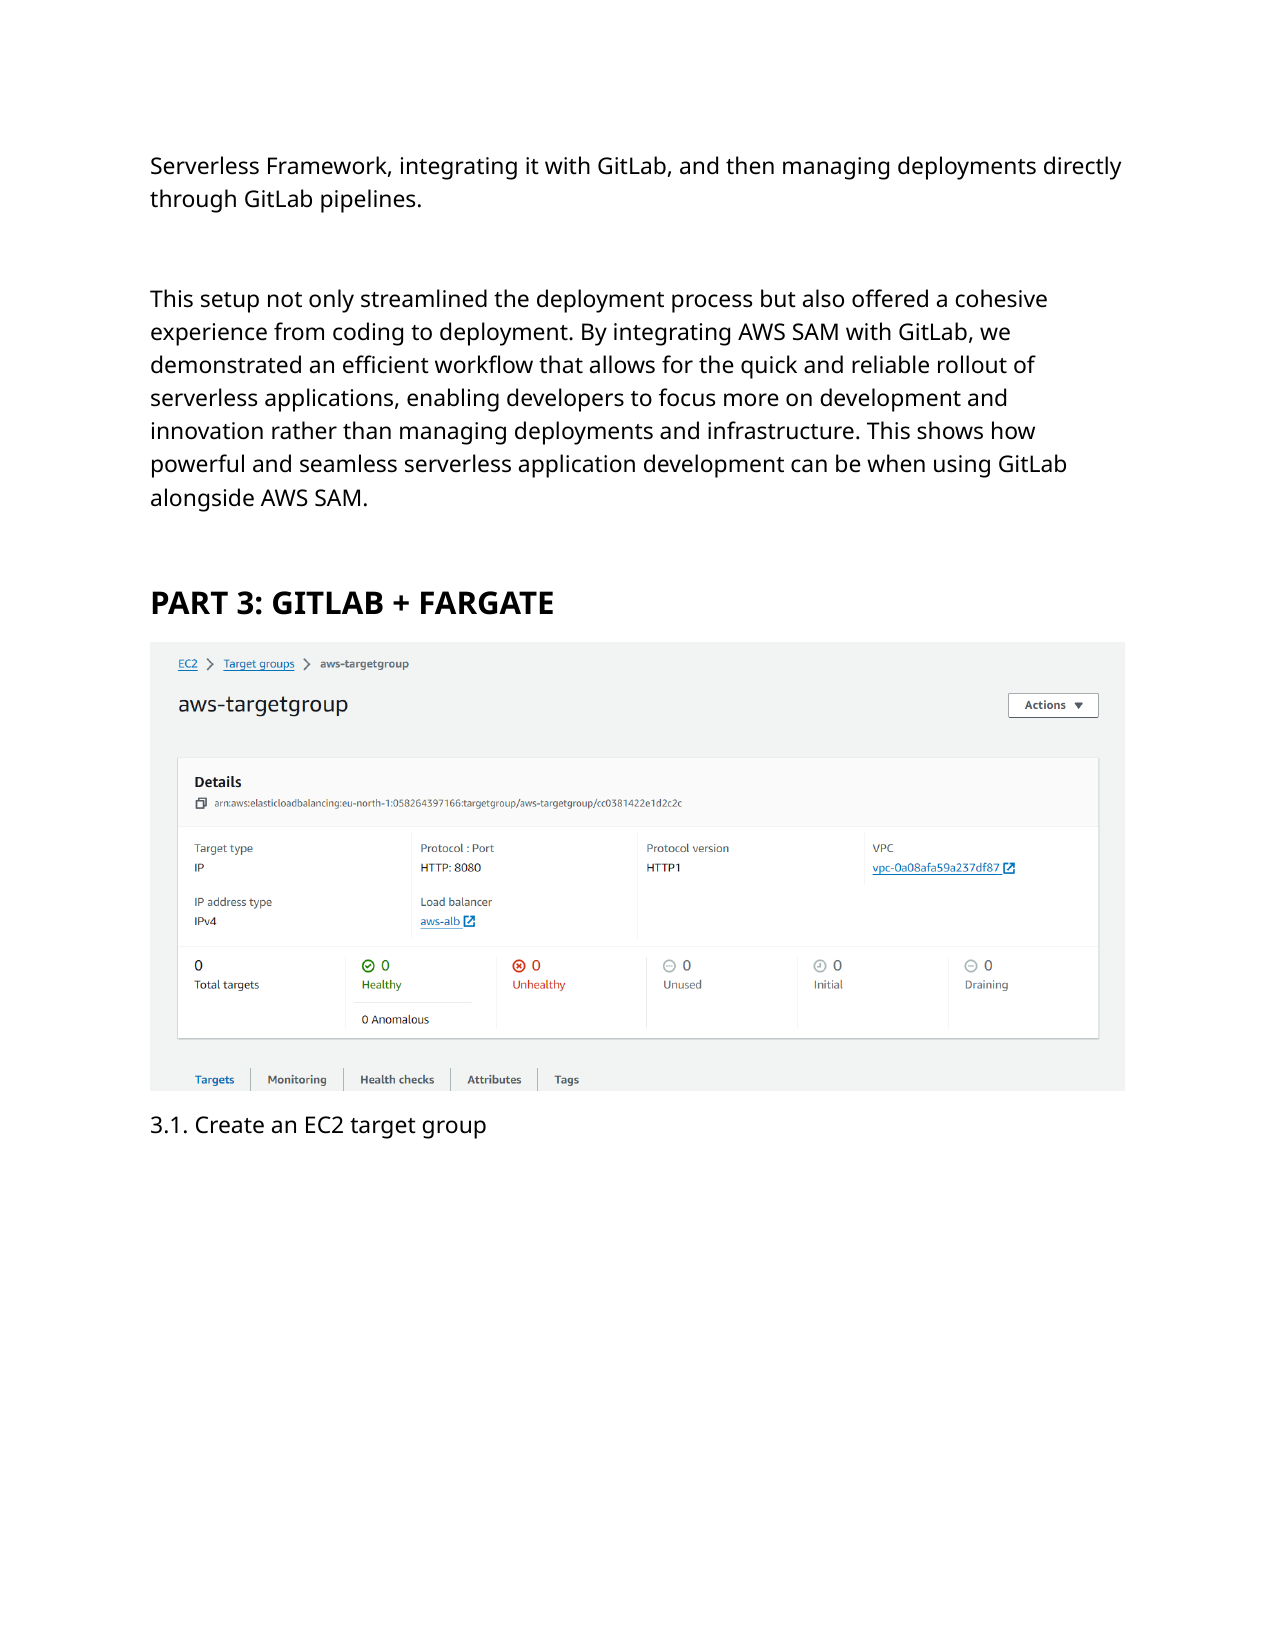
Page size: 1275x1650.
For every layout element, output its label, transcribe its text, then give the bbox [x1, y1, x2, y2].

text This setup not only streamlined the deployment process but also offered a cohesive experience from coding to deployment. By integrating AWS SAM with GitLab, we demonstrated an efficient workflow that allows for the quick and reliable rollout of serverless applications, enabling developers to focus more on development and innovation rather than managing deployments and infrastructure. This shows how powerful and seamless serverless application development can be when using GitLab alongside AWS SAM. [150, 283, 1125, 513]
text Serverless Framework, integrating it with GitLab, and then managing deployments directly through GitLab pipelines. [150, 150, 1125, 214]
text 3.1. Create an EC2 target group [150, 1109, 1125, 1140]
text PART 3: GITLAB + FARGATE [150, 581, 1125, 624]
